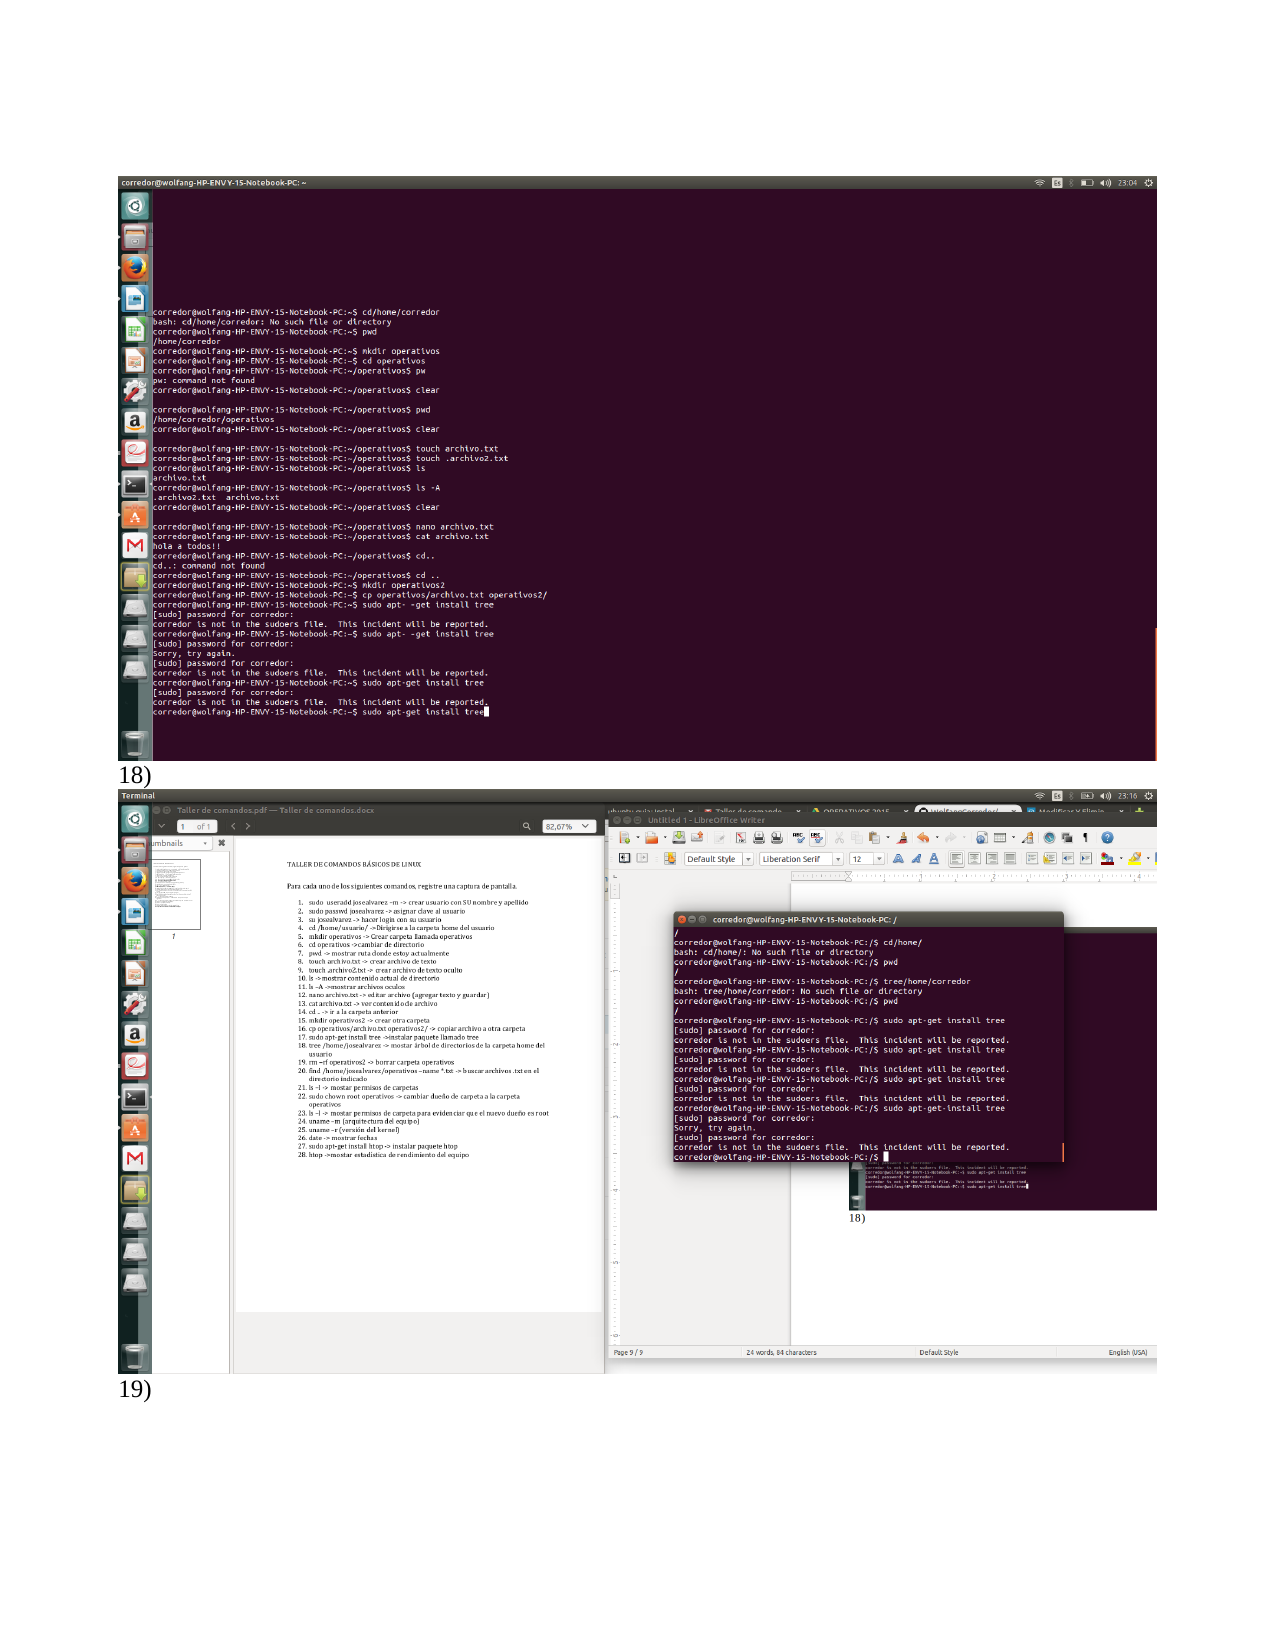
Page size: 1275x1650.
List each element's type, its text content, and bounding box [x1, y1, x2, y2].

text 18) [118, 761, 1157, 789]
picture [118, 789, 1157, 1374]
picture [118, 176, 1157, 761]
text 19) [118, 1374, 1157, 1402]
